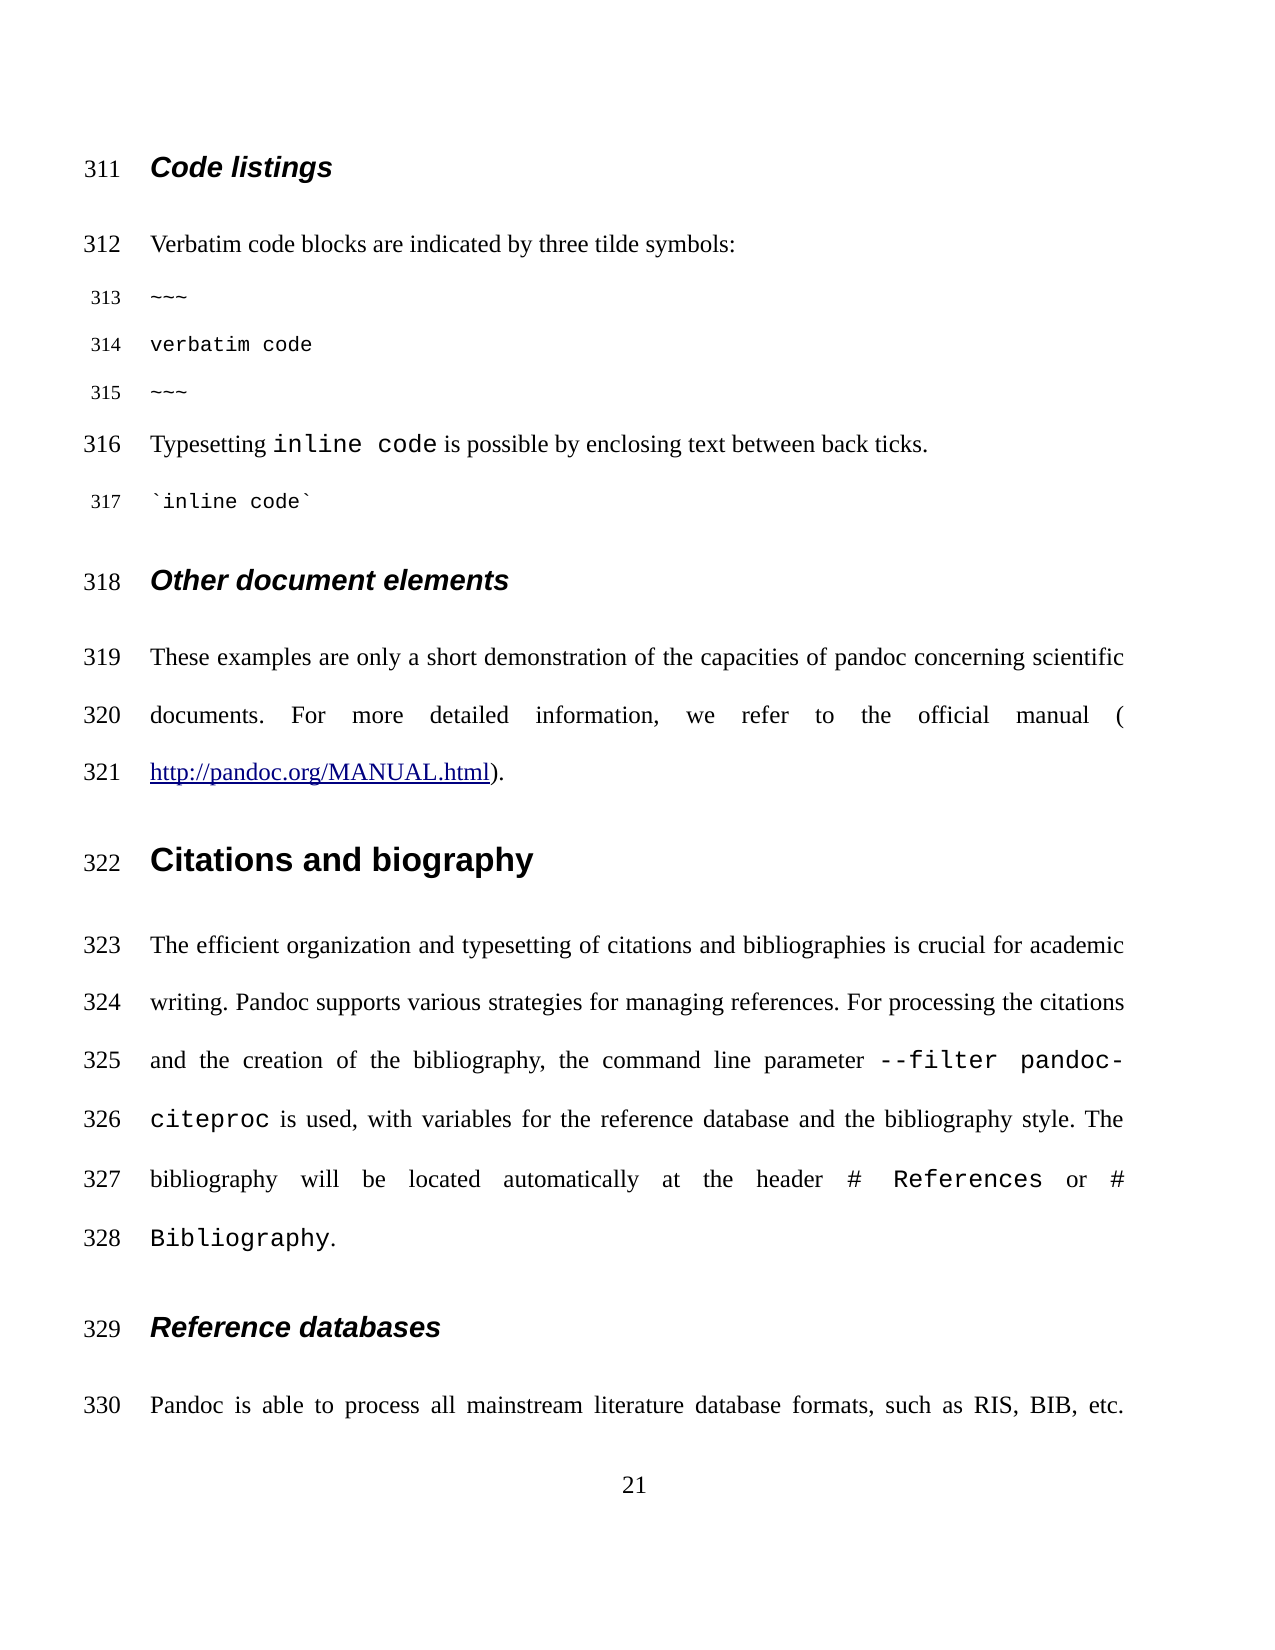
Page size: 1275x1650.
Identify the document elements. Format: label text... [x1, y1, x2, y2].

text Verbatim code blocks are indicated by three tilde symbols: [150, 229, 1125, 258]
text The efficient organization and typesetting of citations and bibliographies is crucial for academic writing. Pandoc supports various strategies for managing references. For processing the citations and the creation of the bibliography, the command line parameter --filter pandoc-citeproc is used, with variables for the reference database and the bibliography style. The bibliography will be located automatically at the header # References or # Bibliography. [150, 930, 1125, 1254]
subtitle Code listings [150, 150, 1125, 183]
text ~~~ [150, 287, 1125, 311]
subtitle Citations and biography [150, 840, 1125, 879]
text verbatim code [150, 334, 1125, 358]
subtitle Other document elements [150, 563, 1125, 596]
text These examples are only a short demonstration of the capacities of pandoc concerning scientific documents. For more detailed information, we refer to the official manual ( http://pandoc.org/MANUAL.html). [150, 642, 1125, 786]
text Typesetting inline code is possible by enclosing text between back ticks. [150, 429, 1125, 460]
text `inline code` [150, 491, 1125, 514]
subtitle Reference databases [150, 1310, 1125, 1344]
text Pandoc is able to process all mainstream literature database formats, such as RIS, BIB, etc. [150, 1390, 1125, 1418]
text ~~~ [150, 382, 1125, 405]
